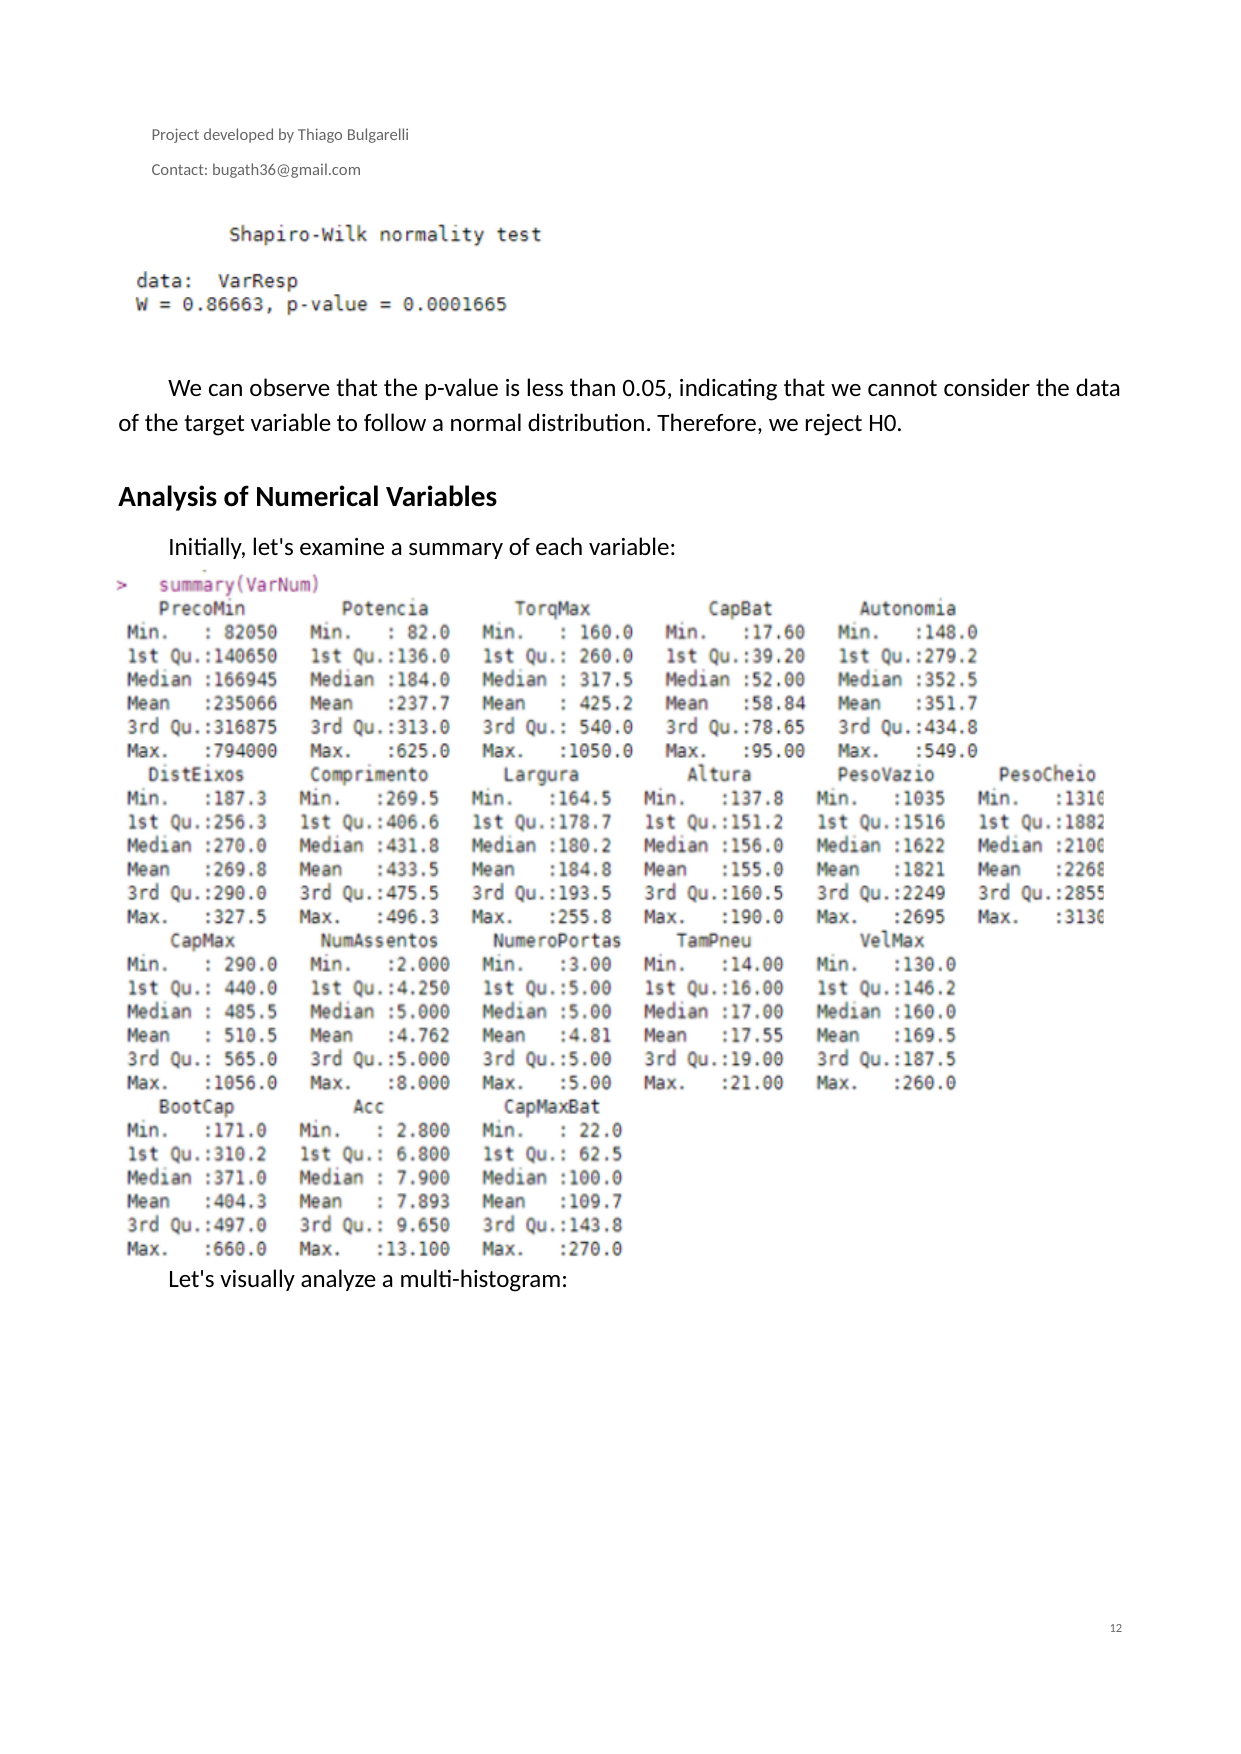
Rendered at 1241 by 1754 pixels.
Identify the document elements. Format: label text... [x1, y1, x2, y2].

text We can observe that the p-value is less than 0.05, indicating that we cannot consider the data of the target variable to follow a normal distribution. Therefore, we reject H0. [118, 372, 1122, 438]
picture [126, 209, 1131, 319]
subtitle Analysis of Numerical Variables [118, 478, 1122, 513]
picture [108, 565, 1104, 1259]
text Let's visually analyze a multi-histogram: [118, 1139, 1122, 1294]
text Initially, let's examine a summary of each variable: [118, 531, 1122, 562]
